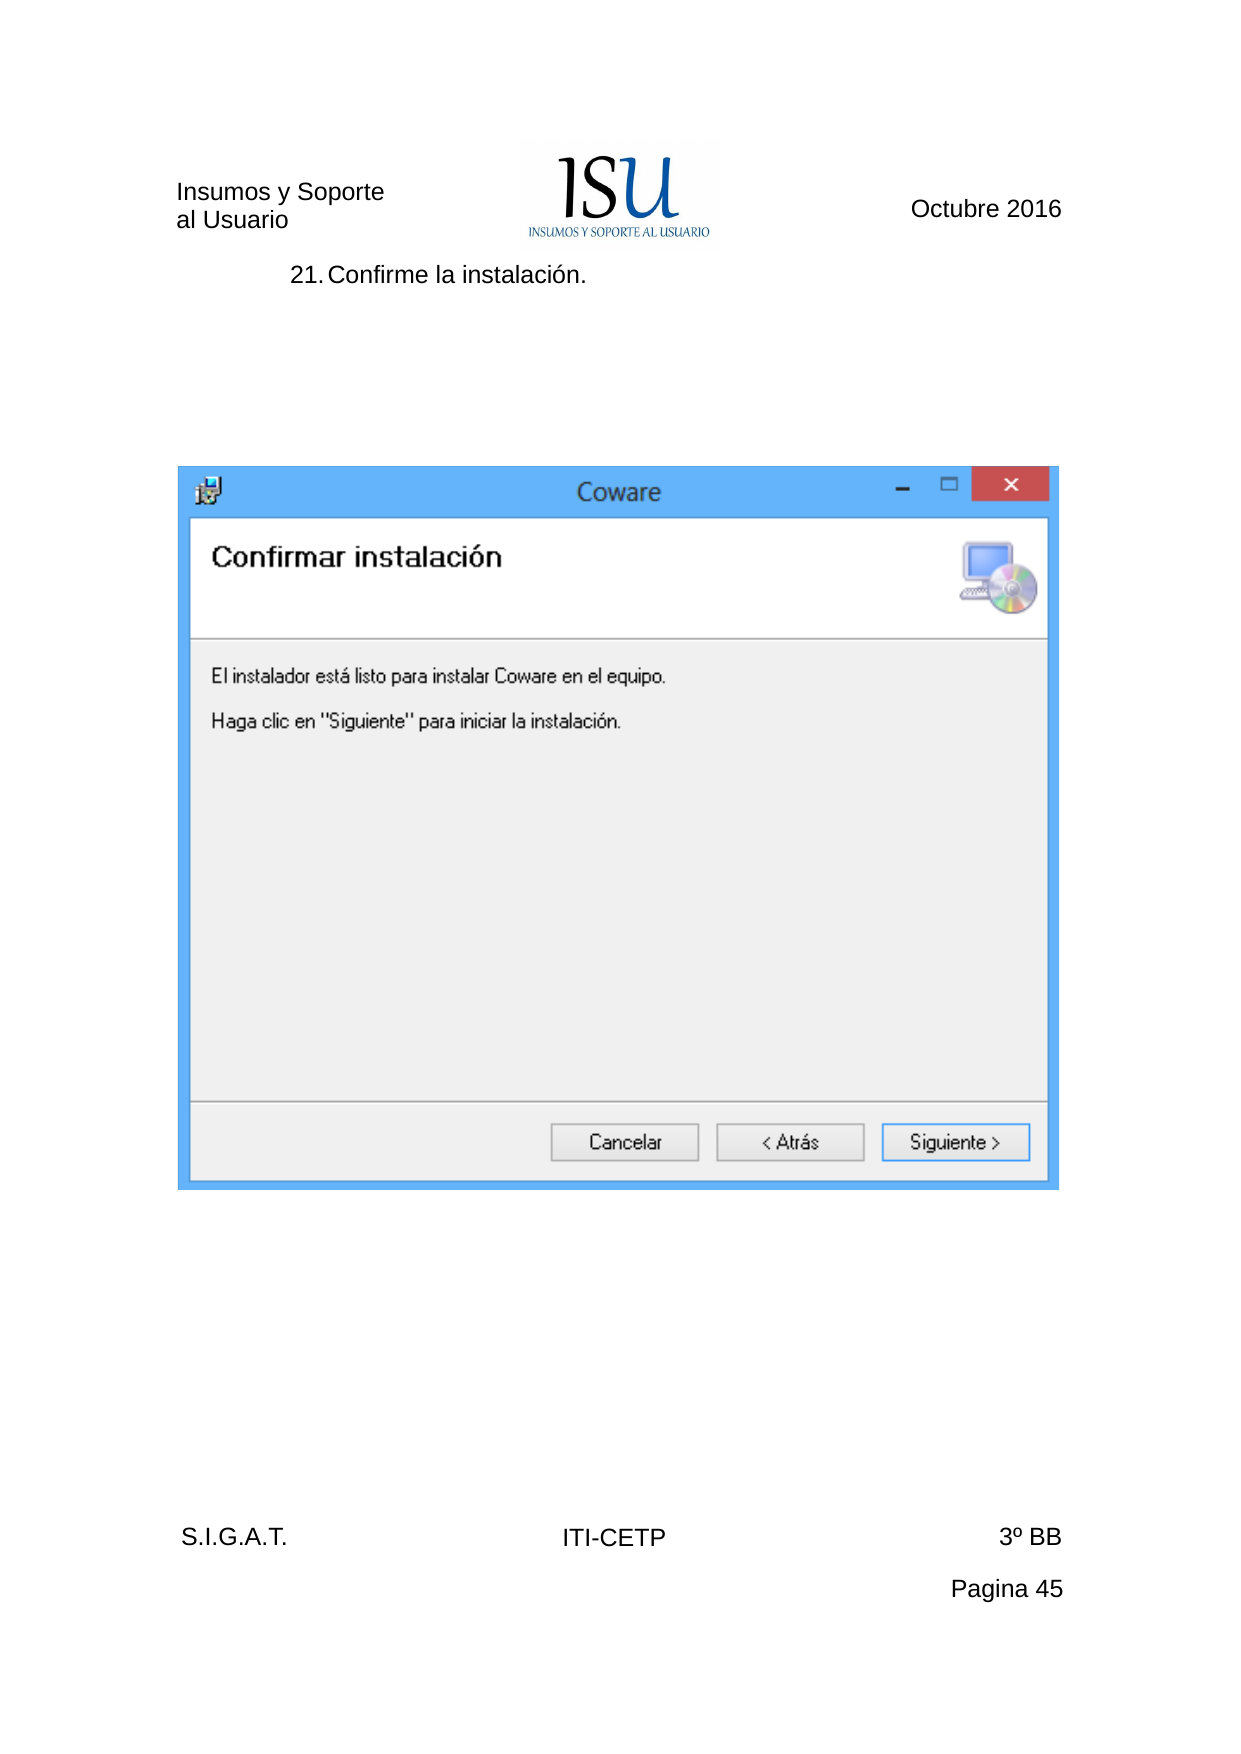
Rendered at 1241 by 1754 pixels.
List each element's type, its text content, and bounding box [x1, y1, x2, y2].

picture [517, 138, 723, 252]
list Confirme la instalación. [290, 260, 1063, 1433]
